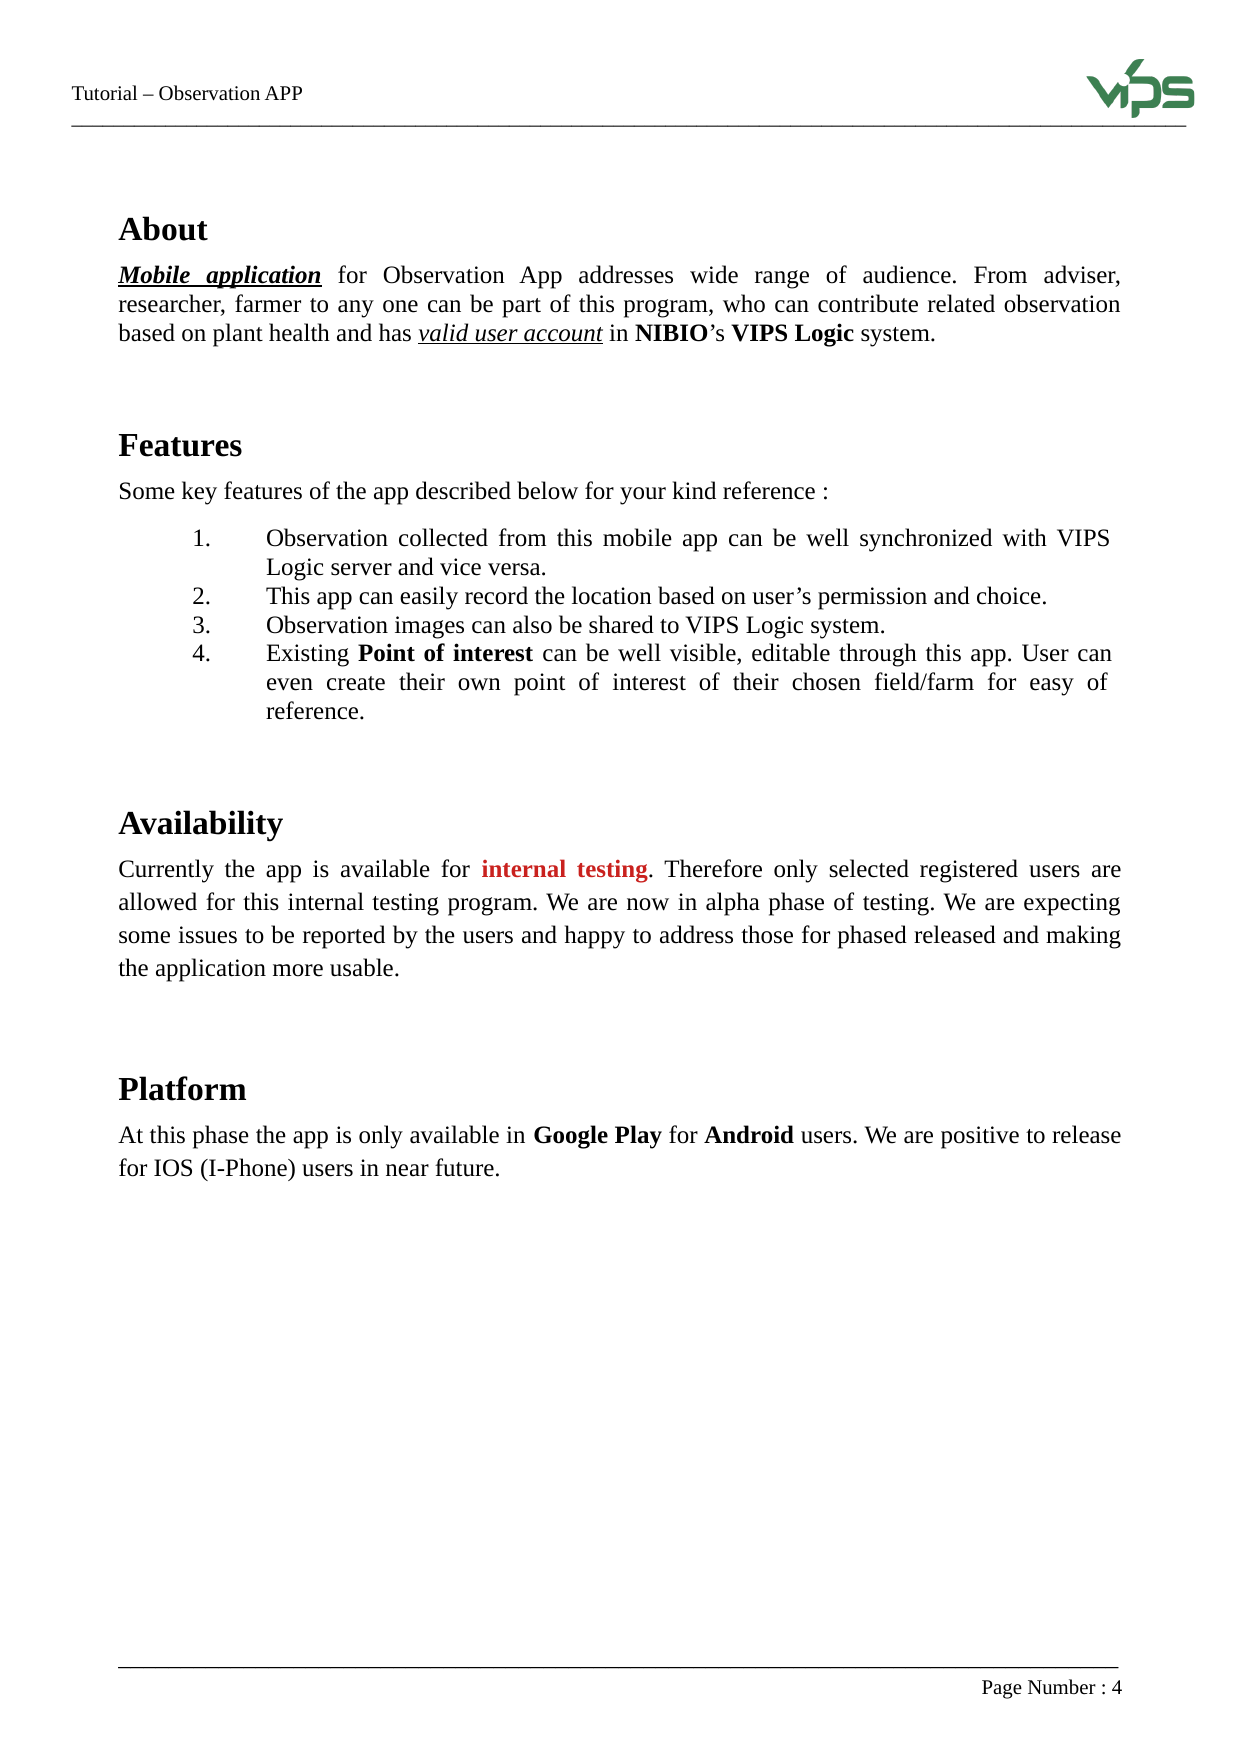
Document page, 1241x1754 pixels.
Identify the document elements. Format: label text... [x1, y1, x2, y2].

subtitle Availability [118, 803, 1122, 842]
text Mobile application for Observation App addresses wide range of audience. From adviser, researcher, farmer to any one can be part of this program, who can contribute related observation based on plant health and has valid user account in NIBIO’s VIPS Logic system. [118, 260, 1122, 346]
text Some key features of the app described below for your kind reference : [118, 476, 1122, 504]
text 4. Existing Point of interest can be well visible, editable through this app. User can even create their own point of interest of their chosen field/farm for easy of reference. [192, 638, 1122, 725]
text At this phase the app is only available in Google Play for Android users. We are positive to release for IOS (I-Phone) users in near future. [118, 1120, 1122, 1182]
text 2. This app can easily record the location based on user’s permission and choice. [192, 581, 1122, 610]
subtitle About [118, 209, 1122, 248]
subtitle Features [118, 425, 1122, 463]
text 3. Observation images can also be shared to VIPS Logic system. [192, 610, 1122, 638]
text 1. Observation collected from this mobile app can be well synchronized with VIPS Logic server and vice versa. [192, 523, 1122, 581]
text Currently the app is available for internal testing. Therefore only selected registered users are allowed for this internal testing program. We are now in alpha phase of testing. We are expecting some issues to be reported by the users and happy to address those for phased released and making the application more usable. [118, 854, 1122, 982]
subtitle Platform [118, 1069, 1122, 1108]
picture [1086, 59, 1195, 118]
